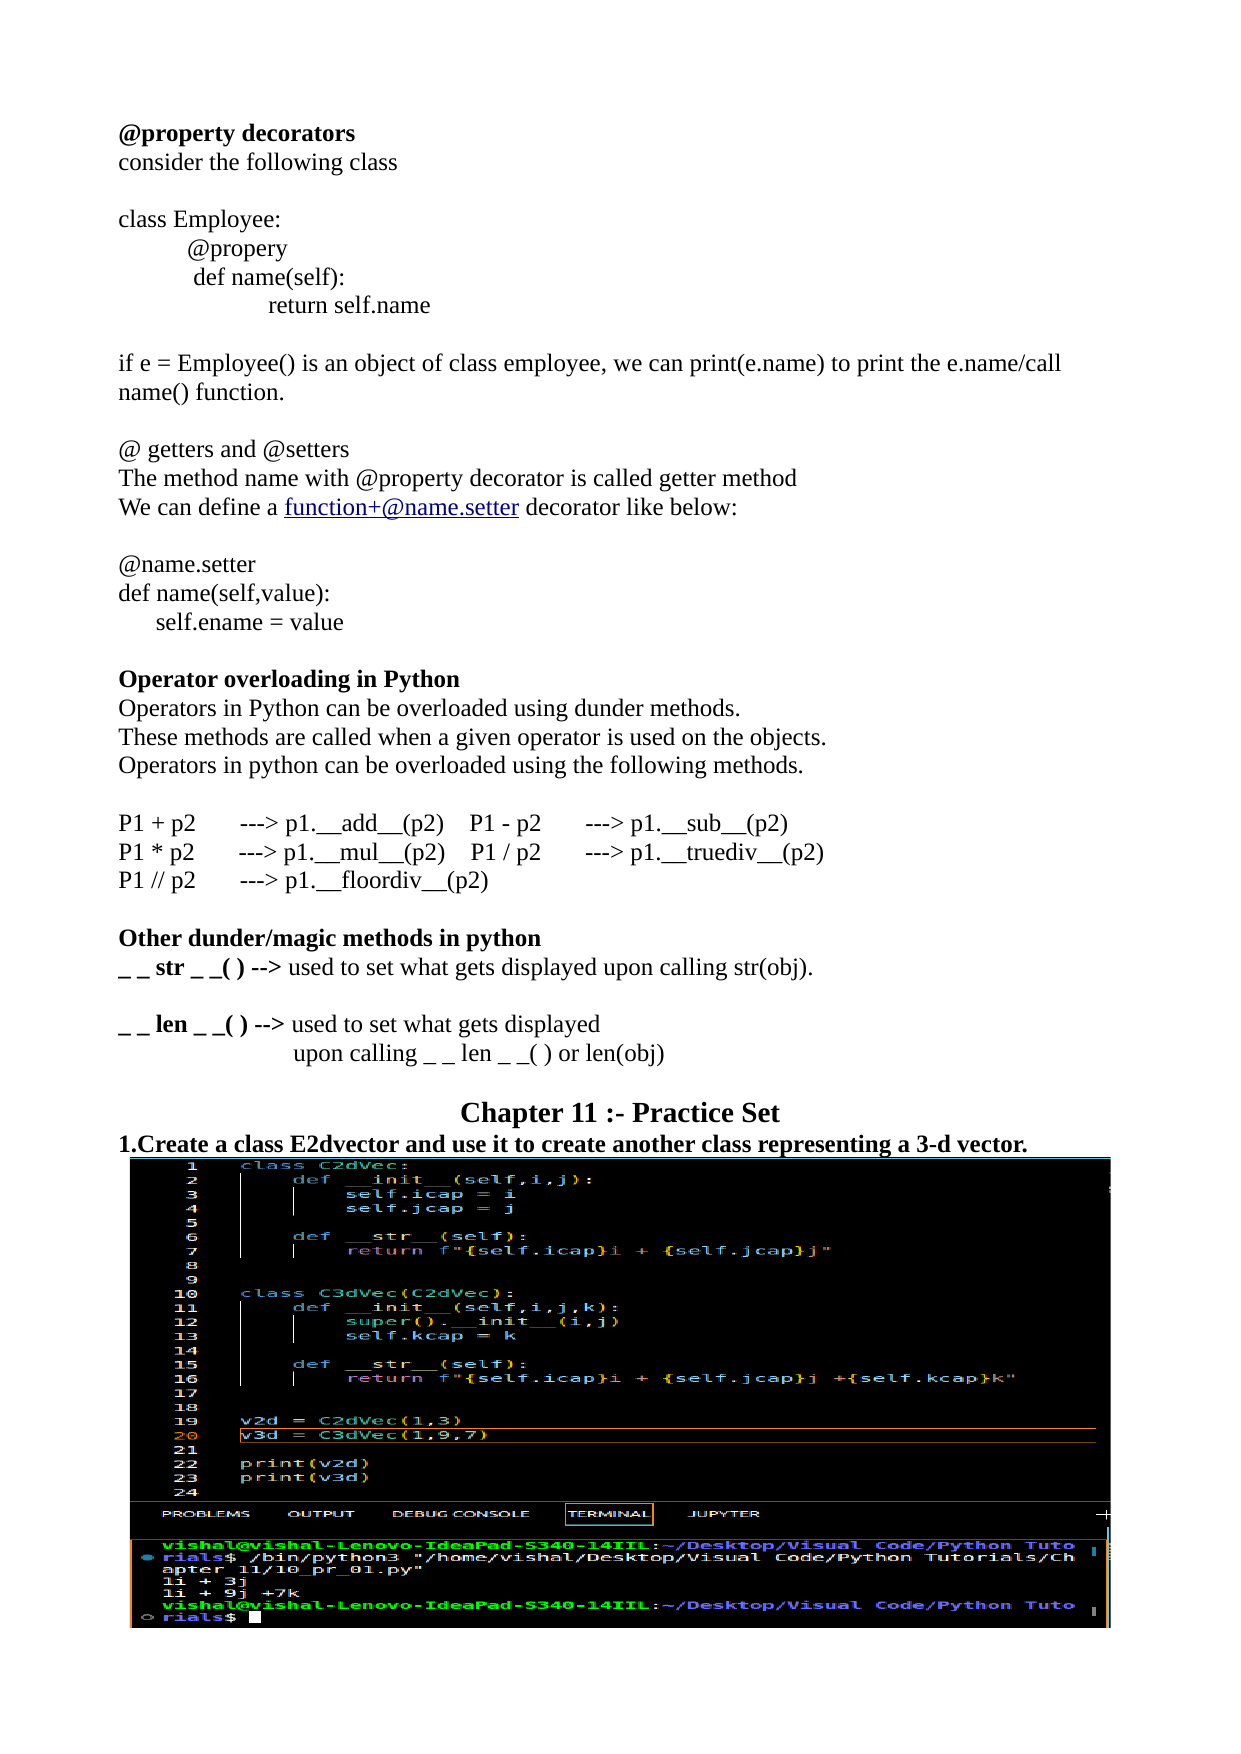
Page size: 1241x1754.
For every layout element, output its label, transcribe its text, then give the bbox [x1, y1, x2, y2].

text @ getters and @setters [118, 434, 1122, 463]
text The method name with @property decorator is called getter method [118, 463, 1122, 492]
text def name(self,value): [118, 578, 1122, 607]
text upon calling _ _ len _ _( ) or len(obj) [118, 1038, 1122, 1067]
text class Employee: [118, 204, 1122, 233]
text consider the following class [118, 147, 1122, 176]
text @propery [118, 233, 1122, 262]
text if e = Employee() is an object of class employee, we can print(e.name) to print the e.name/call name() function. [118, 348, 1122, 406]
text @name.setter [118, 549, 1122, 578]
text Operator overloading in Python [118, 664, 1122, 693]
text _ _ str _ _( ) --> used to set what gets displayed upon calling str(obj). [118, 952, 1122, 981]
picture [129, 1157, 1111, 1628]
text Operators in Python can be overloaded using dunder methods. [118, 693, 1122, 722]
text return self.name [118, 291, 1122, 319]
text self.ename = value [118, 607, 1122, 636]
text Other dunder/magic methods in python [118, 923, 1122, 952]
text P1 + p2 ---> p1.__add__(p2) P1 - p2 ---> p1.__sub__(p2) [118, 808, 1122, 837]
text These methods are called when a given operator is used on the objects. [118, 722, 1122, 751]
text Chapter 11 :- Practice Set [118, 1096, 1122, 1129]
text P1 // p2 ---> p1.__floordiv__(p2) [118, 866, 1122, 894]
text Operators in python can be overloaded using the following methods. [118, 751, 1122, 779]
text 1.Create a class E2dvector and use it to create another class representing a 3-d vector. [118, 1129, 1122, 1158]
text @property decorators [118, 118, 1122, 147]
text P1 * p2 ---> p1.__mul__(p2) P1 / p2 ---> p1.__truediv__(p2) [118, 837, 1122, 866]
text def name(self): [118, 262, 1122, 291]
text _ _ len _ _( ) --> used to set what gets displayed [118, 1009, 1122, 1038]
text We can define a function+@name.setter decorator like below: [118, 492, 1122, 521]
